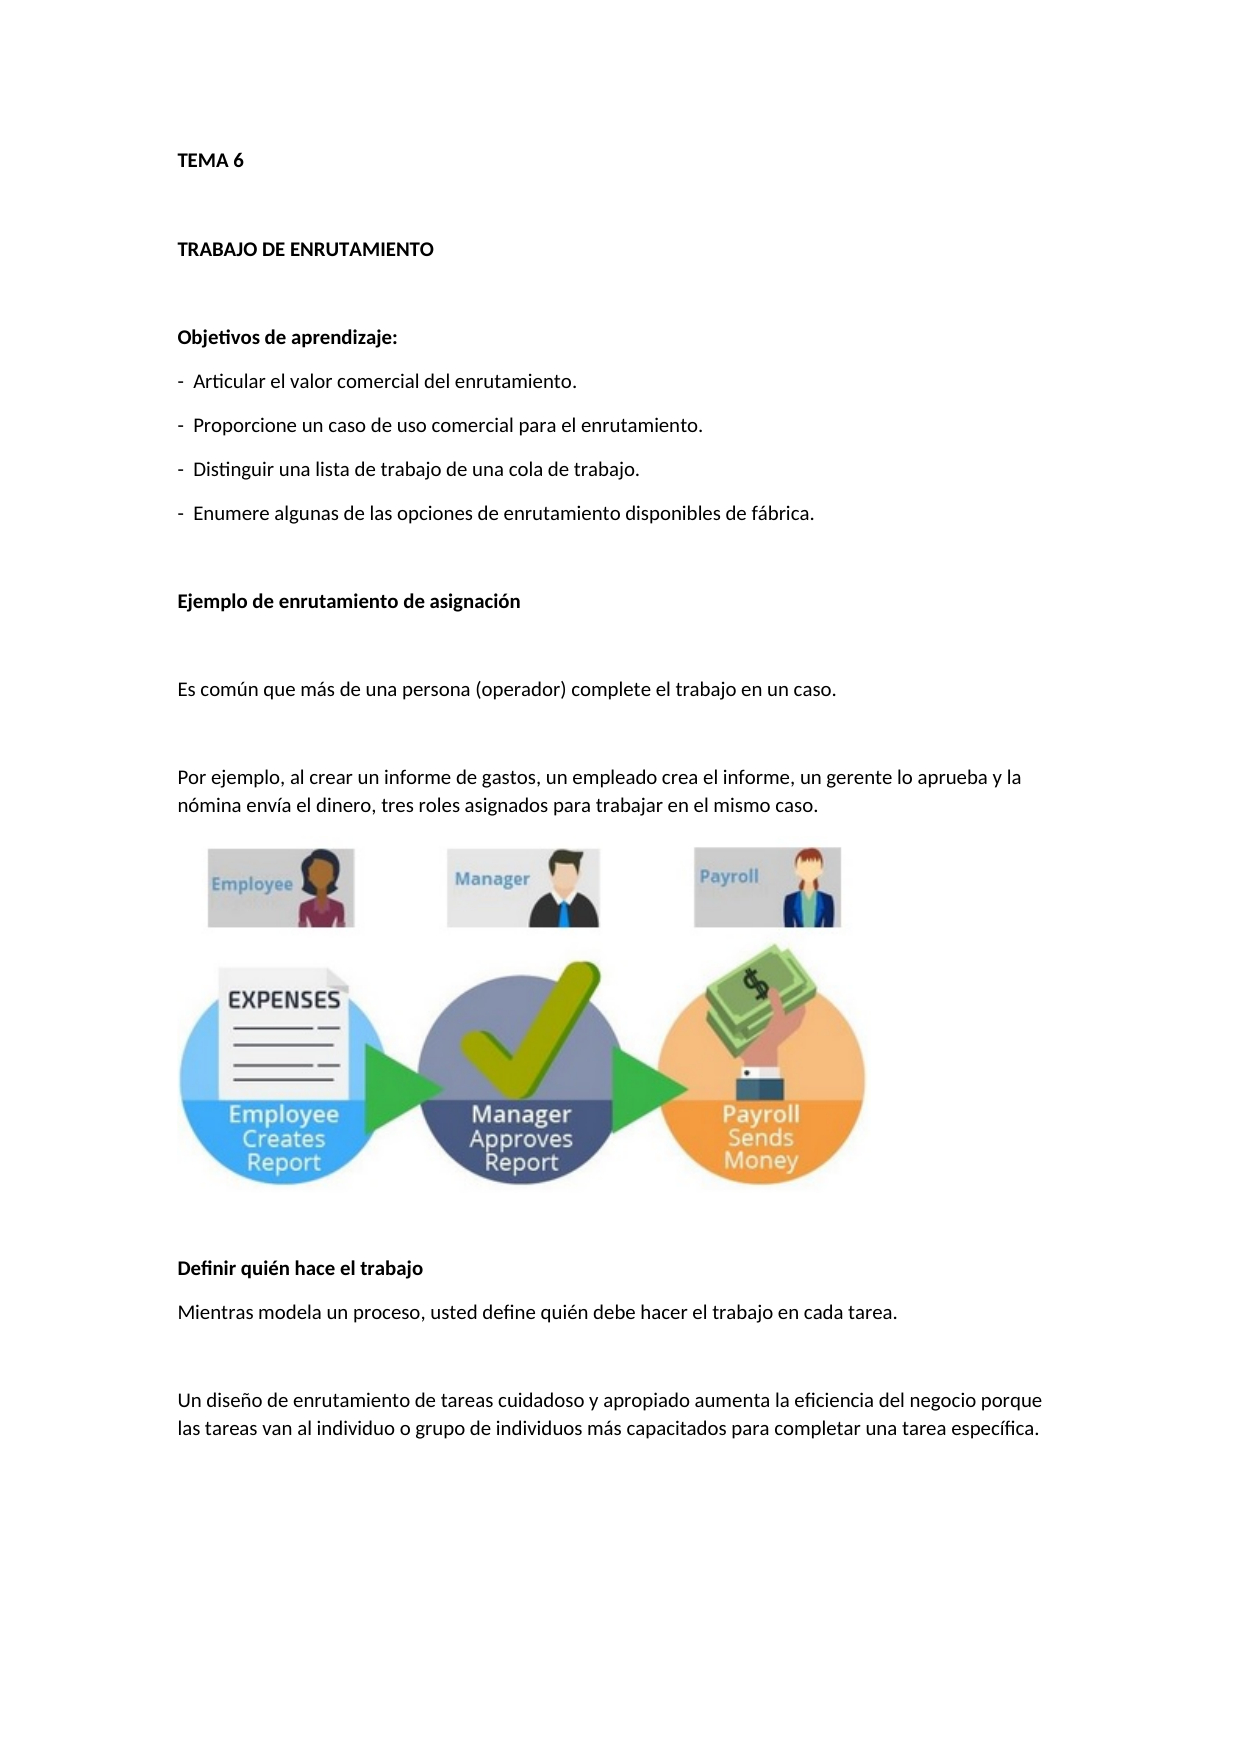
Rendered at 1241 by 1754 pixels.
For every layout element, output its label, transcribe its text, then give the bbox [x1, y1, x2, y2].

picture [177, 836, 871, 1193]
text TRABAJO DE ENRUTAMIENTO [177, 236, 1063, 261]
text Un diseño de enrutamiento de tareas cuidadoso y apropiado aumenta la eficiencia del negocio porque las tareas van al individuo o grupo de individuos más capacitados para completar una tarea específica. [177, 1387, 1063, 1440]
text Ejemplo de enrutamiento de asignación [177, 588, 1063, 614]
text - Enumere algunas de las opciones de enrutamiento disponibles de fábrica. [177, 500, 1063, 526]
text Mientras modela un proceso, usted define quién debe hacer el trabajo en cada tarea. [177, 1299, 1063, 1324]
text Por ejemplo, al crear un informe de gastos, un empleado crea el informe, un gerente lo aprueba y la nómina envía el dinero, tres roles asignados para trabajar en el mismo caso. [177, 764, 1063, 817]
text Objetivos de aprendizaje: [177, 324, 1063, 349]
text - Articular el valor comercial del enrutamiento. [177, 368, 1063, 393]
text - Proporcione un caso de uso comercial para el enrutamiento. [177, 412, 1063, 437]
text Definir quién hace el trabajo [177, 1255, 1063, 1281]
text - Distinguir una lista de trabajo de una cola de trabajo. [177, 456, 1063, 481]
text TEMA 6 [177, 148, 1063, 173]
text Es común que más de una persona (operador) complete el trabajo en un caso. [177, 676, 1063, 702]
